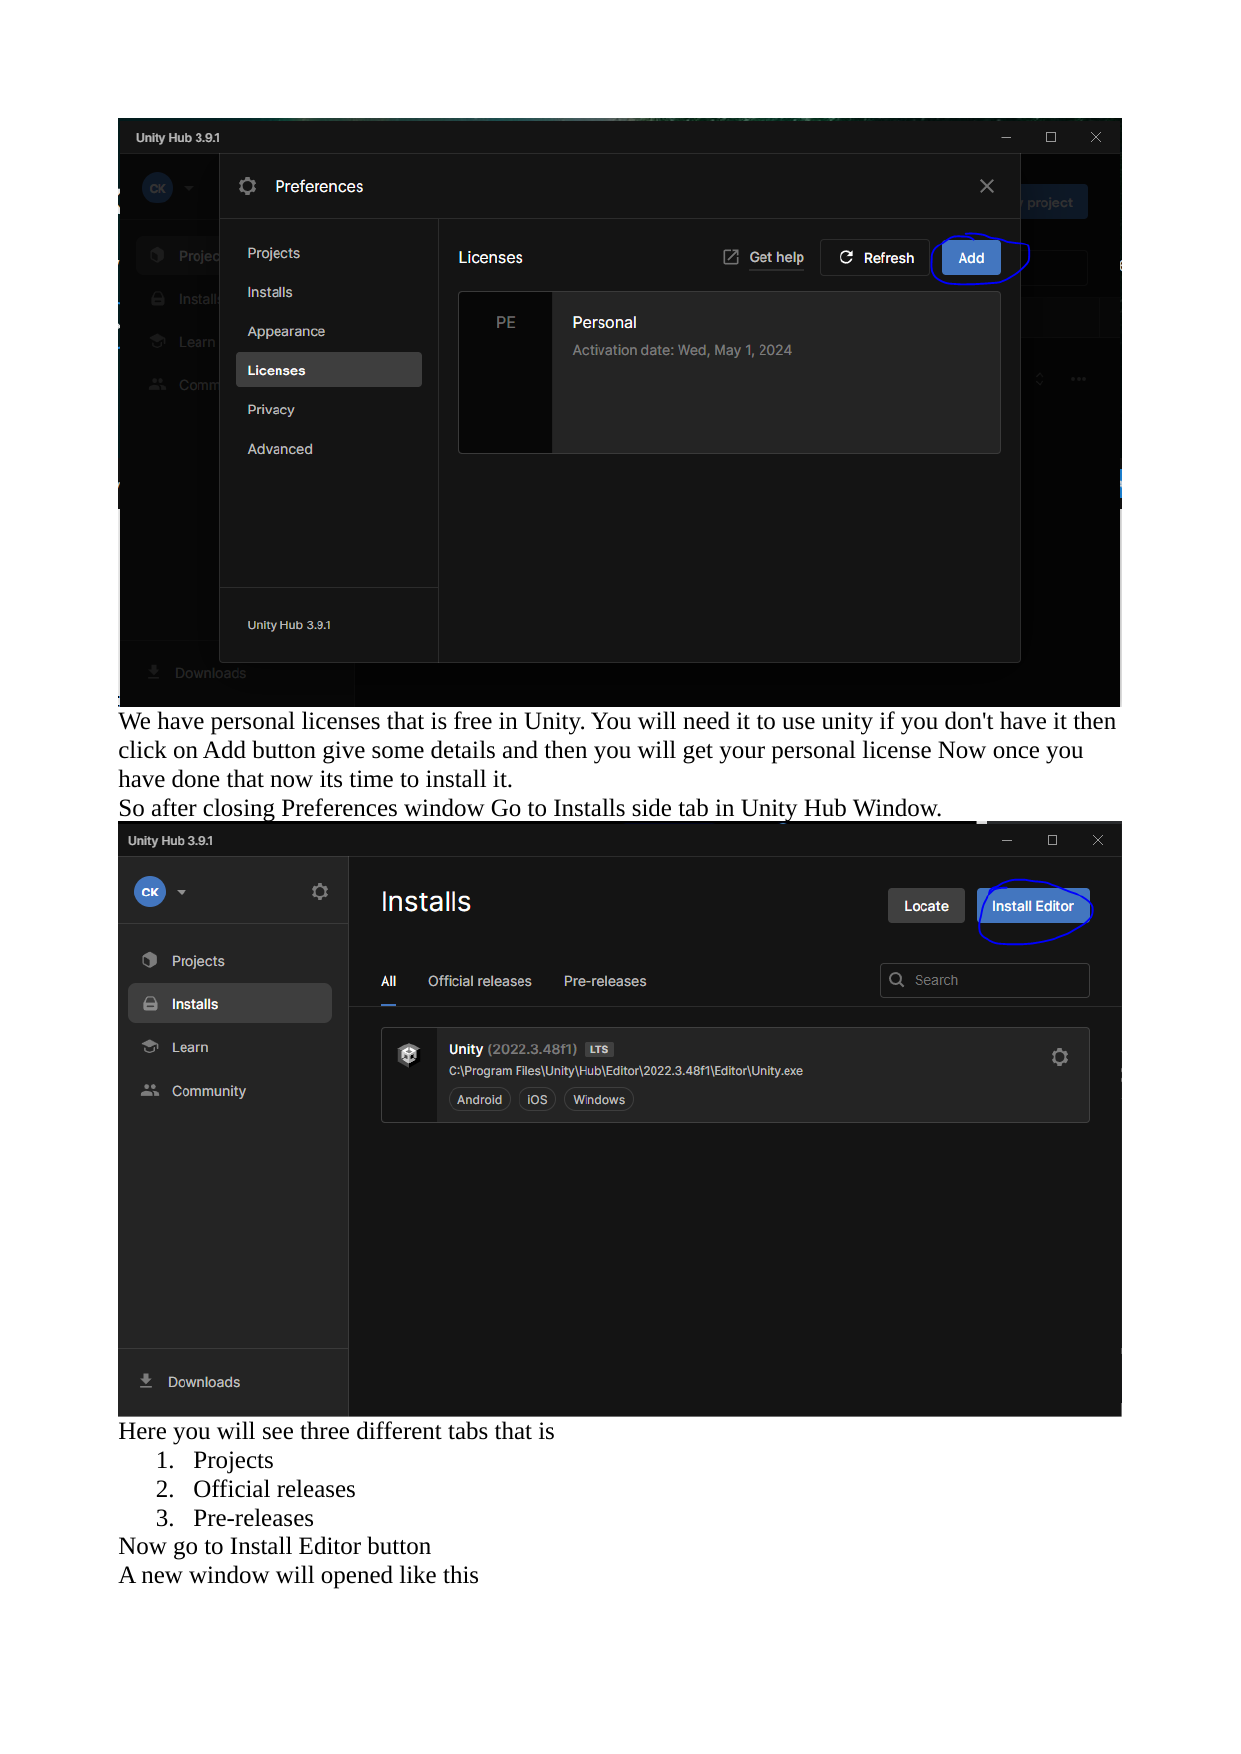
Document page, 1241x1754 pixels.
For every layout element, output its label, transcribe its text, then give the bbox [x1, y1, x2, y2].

text We have personal licenses that is free in Unity. You will need it to use unity if you don't have it then click on Add button give some details and then you will get your personal license Now once you have done that now its time to install it. [118, 707, 1122, 793]
list Pre-releases [156, 1503, 1122, 1531]
list Projects [156, 1445, 1122, 1474]
picture [118, 118, 1122, 707]
text Now go to Install Editor button [118, 1531, 1122, 1560]
text A new window will opened like this [118, 1560, 1122, 1589]
list Official releases [156, 1474, 1122, 1503]
text Here you will see three different tabs that is [118, 1417, 1122, 1445]
picture [118, 821, 1122, 1417]
text So after closing Preferences window Go to Installs side tab in Unity Hub Window. [118, 793, 1122, 821]
